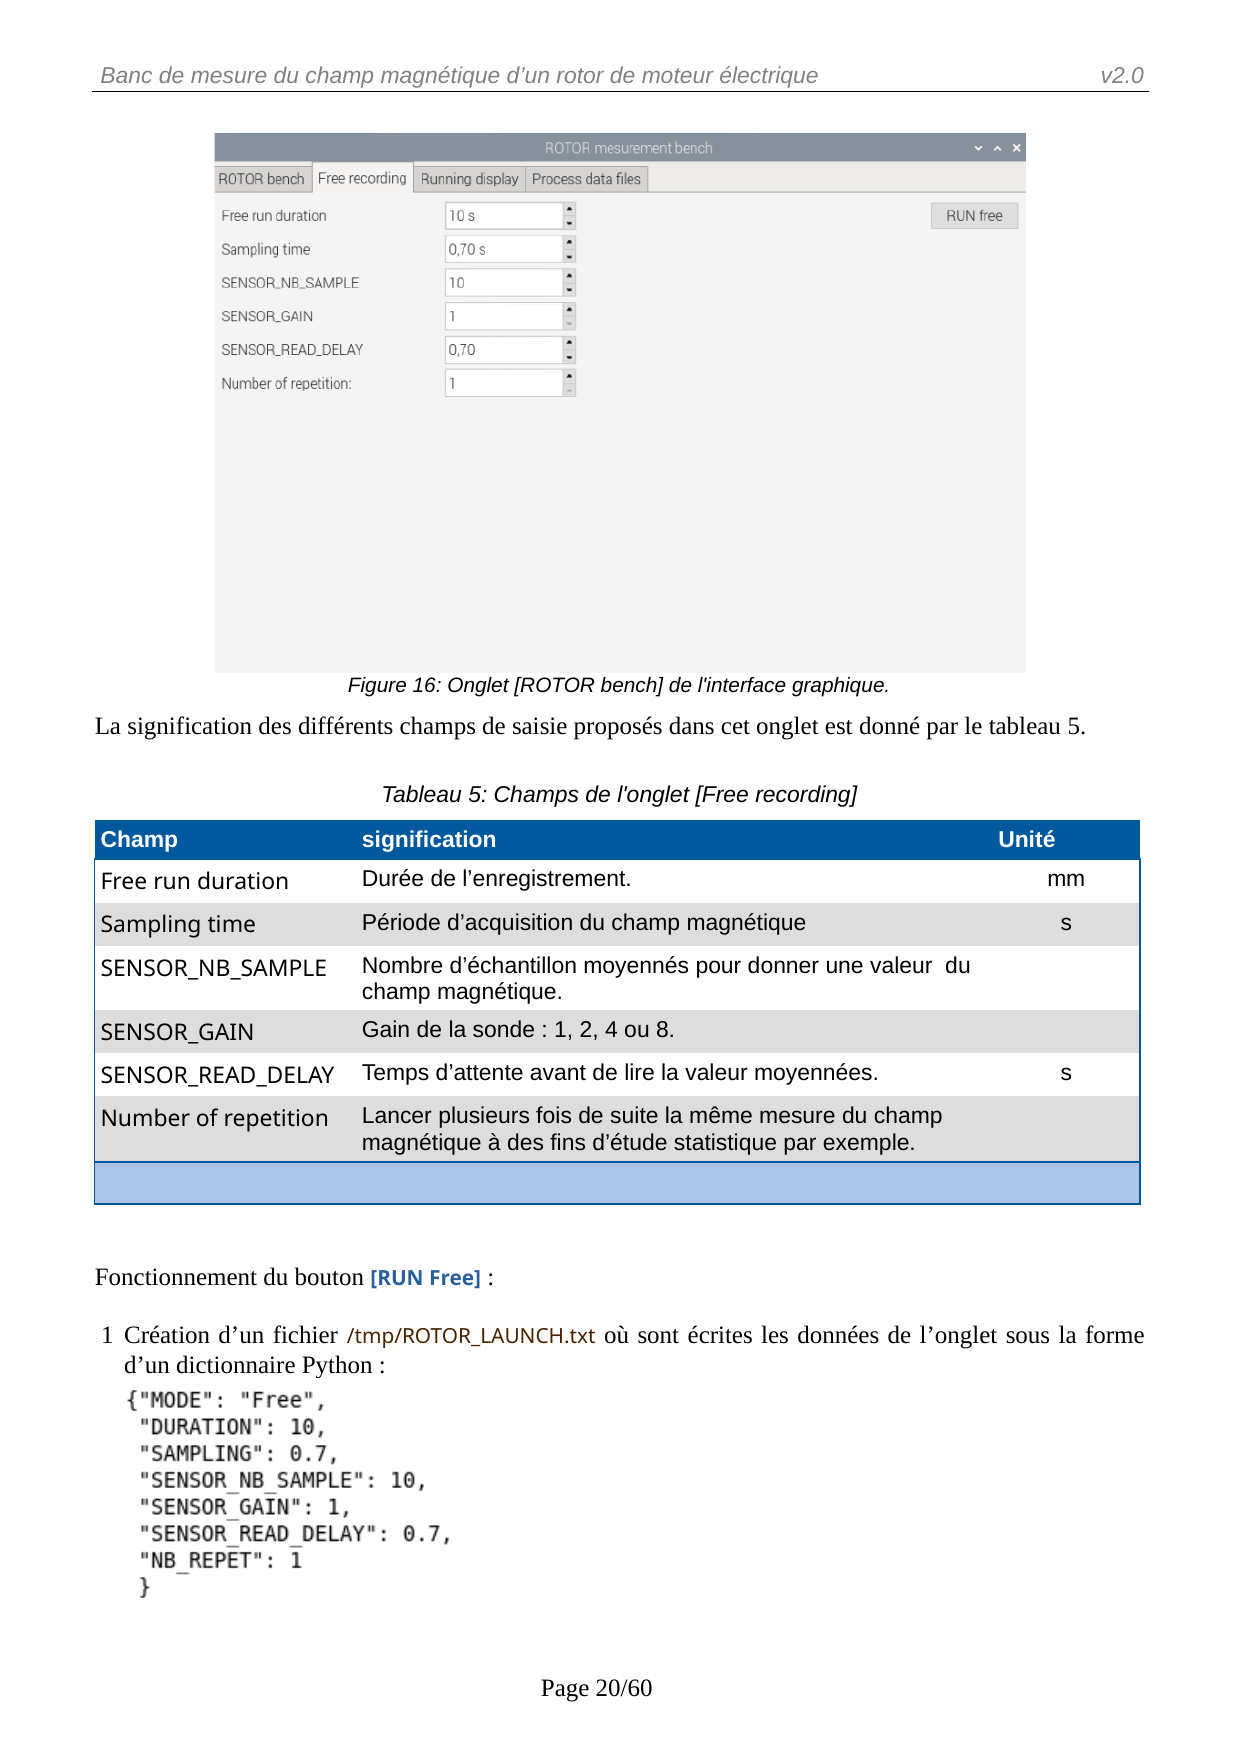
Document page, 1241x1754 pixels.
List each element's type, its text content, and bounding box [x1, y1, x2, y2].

table_cell [992, 1163, 1139, 1203]
list Création d’un fichier /tmp/ROTOR_LAUNCH.txt où sont écrites les données de l’onglet sous la forme d’un dictionnaire Python : [94, 1321, 1146, 1379]
picture [214, 133, 1026, 673]
text Figure 16: Onglet [ROTOR bench] de l'interface graphique. [192, 133, 1048, 696]
table_cell SENSOR_NB_SAMPLE [95, 946, 356, 1010]
table_cell Nombre d’échantillon moyennés pour donner une valeur du champ magnétique. [356, 946, 992, 1010]
picture [123, 1378, 460, 1609]
table_cell Temps d’attente avant de lire la valeur moyennées. [356, 1053, 992, 1096]
table_cell SENSOR_READ_DELAY [95, 1053, 356, 1096]
text Tableau 5: Champs de l'onglet [Free recording] [94, 781, 1146, 807]
table_cell SENSOR_GAIN [95, 1010, 356, 1053]
table_header Unité [992, 820, 1140, 858]
table_cell [992, 946, 1139, 1010]
table_cell mm [992, 860, 1139, 902]
table_cell s [992, 1053, 1139, 1096]
table_header Champ [95, 820, 356, 858]
table_cell Free run duration [95, 860, 356, 902]
text Fonctionnement du bouton [RUN Free] : [94, 1262, 1146, 1292]
table_cell [992, 1010, 1139, 1053]
table_cell Number of repetition [95, 1096, 356, 1161]
text La signification des différents champs de saisie proposés dans cet onglet est donné par le tableau 5. [94, 711, 1146, 739]
table_cell [356, 1163, 992, 1203]
table_cell [992, 1096, 1139, 1161]
table_header signification [356, 820, 992, 858]
table_cell Lancer plusieurs fois de suite la même mesure du champ magnétique à des fins d’étude statistique par exemple. [356, 1096, 992, 1161]
table_cell s [992, 903, 1139, 946]
table_cell Sampling time [95, 903, 356, 946]
table_cell Gain de la sonde : 1, 2, 4 ou 8. [356, 1010, 992, 1053]
table_cell Période d’acquisition du champ magnétique [356, 903, 992, 946]
table_cell [95, 1163, 356, 1203]
table_cell Durée de l’enregistrement. [356, 860, 992, 902]
